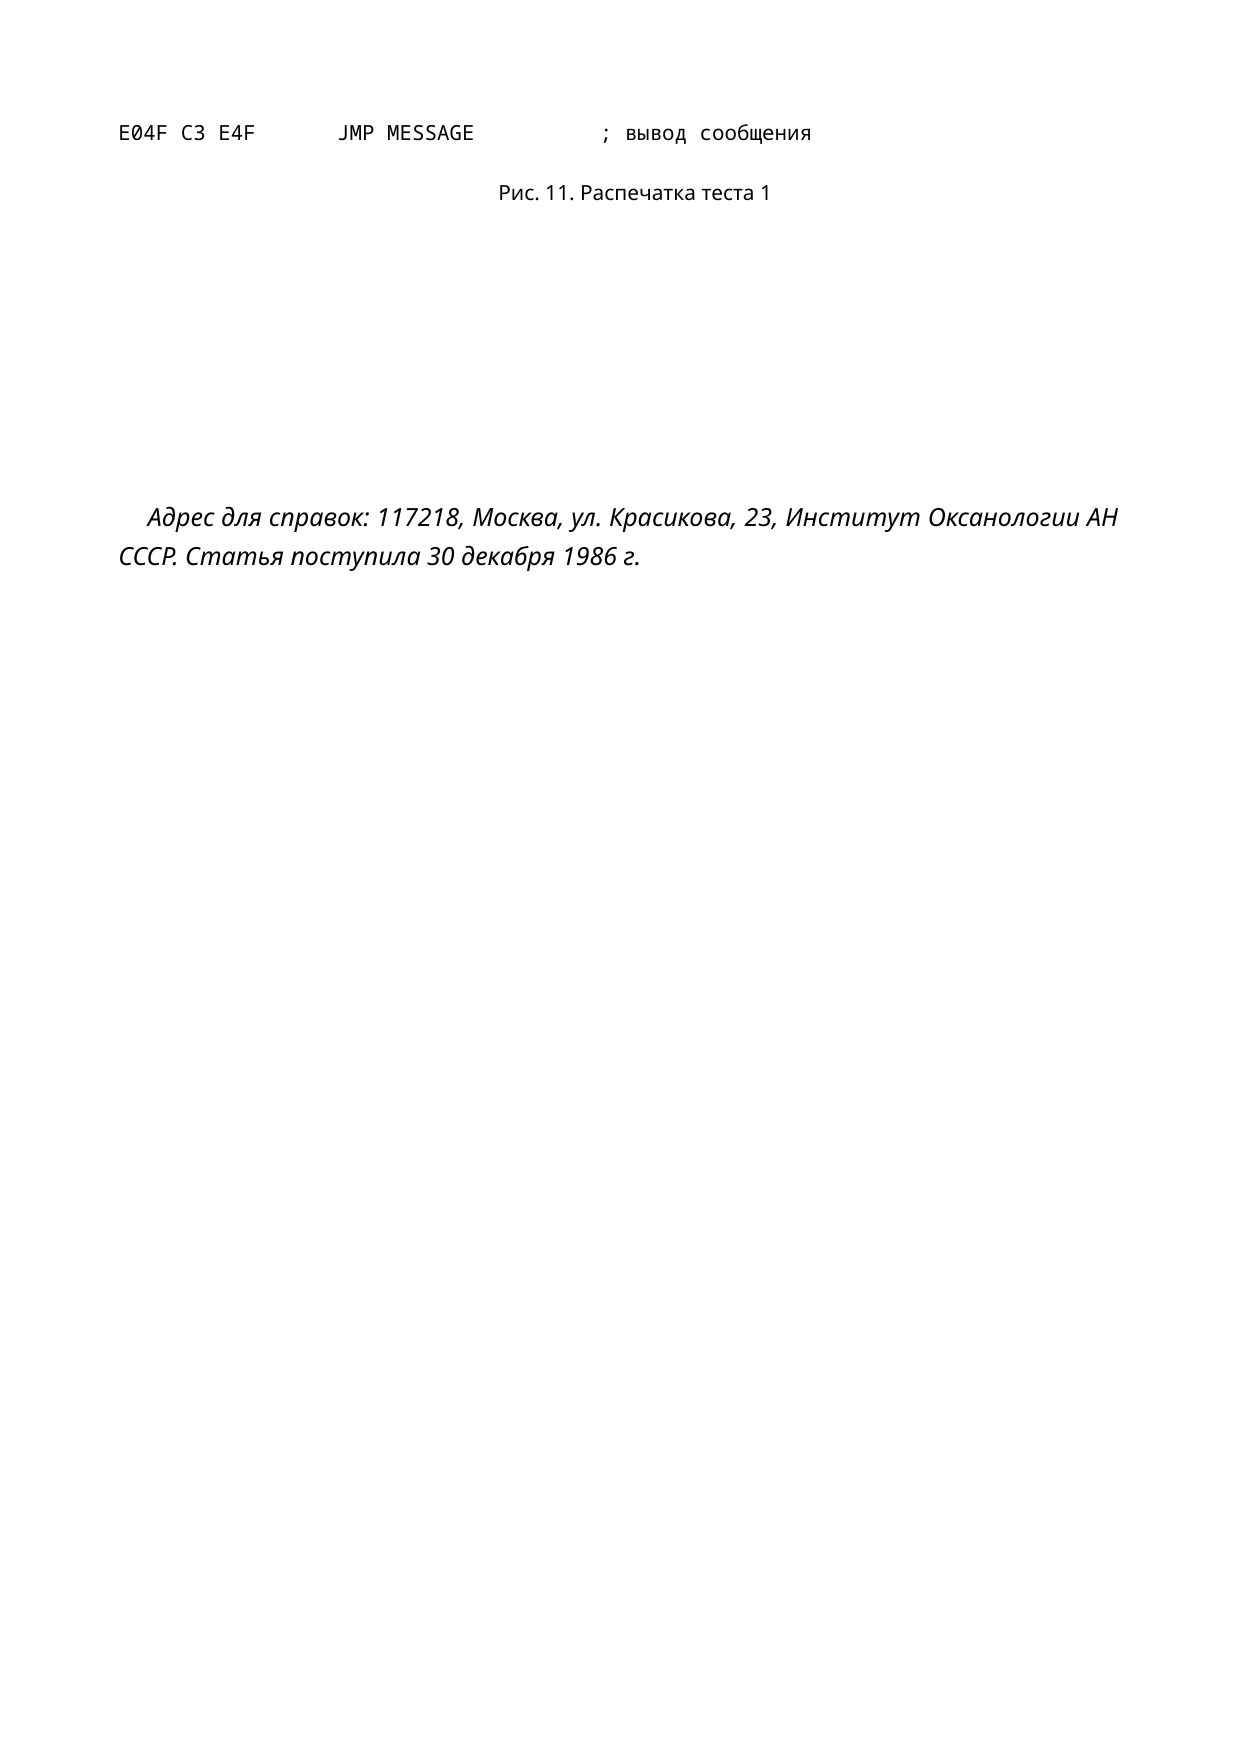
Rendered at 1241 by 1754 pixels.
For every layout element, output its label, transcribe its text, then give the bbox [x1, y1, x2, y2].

text E04F C3 E4F JMP MESSAGE ; вывод сообщения [118, 118, 1122, 147]
text Рис. 11. Распечатка теста 1 [118, 178, 1122, 206]
text Адрес для справок: 117218, Москва, ул. Красикова, 23, Институт Оксанологии АН СССР. Статья поступила 30 декабря 1986 г. [118, 500, 1122, 573]
